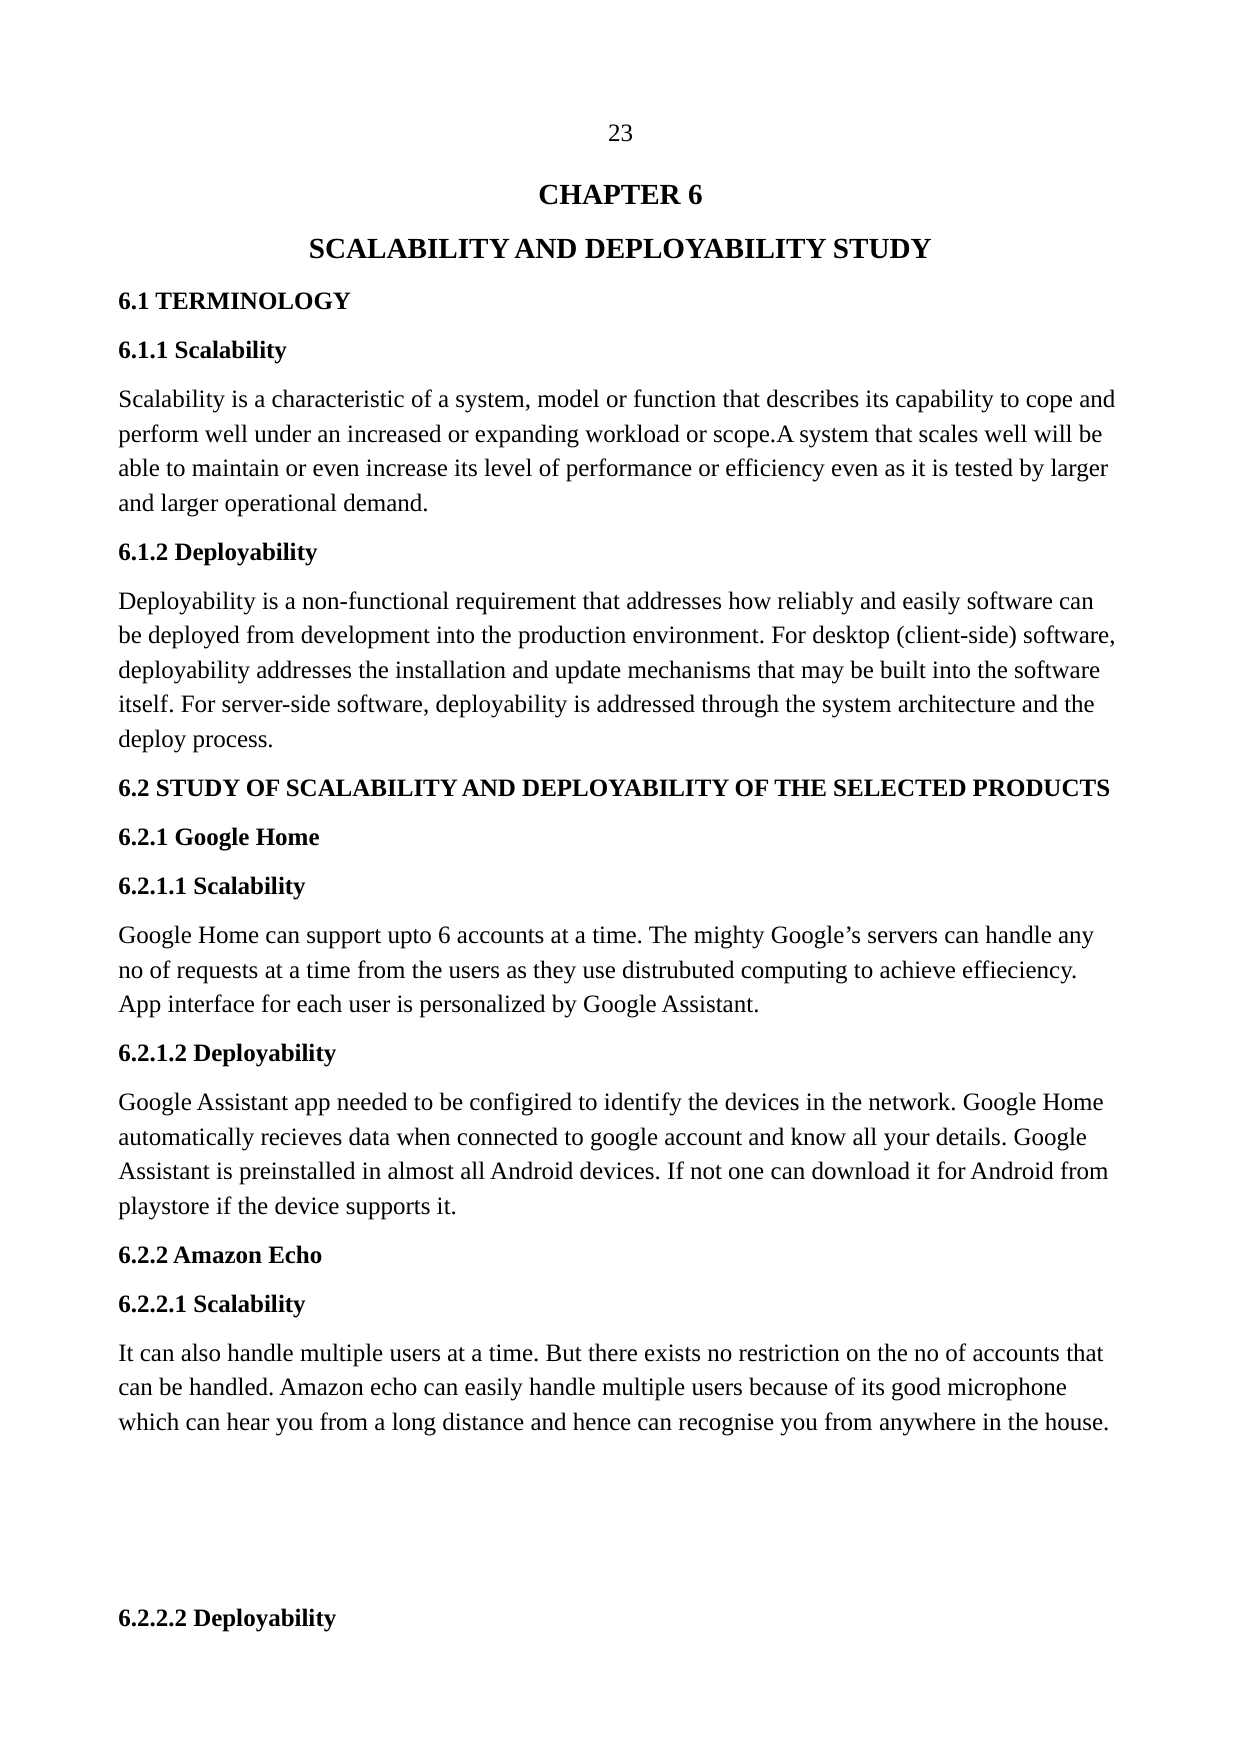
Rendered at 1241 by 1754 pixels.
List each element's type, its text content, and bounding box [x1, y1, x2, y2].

text 6.2.2.1 Scalability [118, 1289, 1122, 1318]
text 6.2 STUDY OF SCALABILITY AND DEPLOYABILITY OF THE SELECTED PRODUCTS [118, 773, 1122, 802]
text CHAPTER 6 [118, 177, 1122, 210]
text 6.2.1.2 Deployability [118, 1038, 1122, 1067]
text Google Home can support upto 6 accounts at a time. The mighty Google’s servers can handle any no of requests at a time from the users as they use distrubuted computing to achieve effieciency. App interface for each user is personalized by Google Assistant. [118, 920, 1122, 1018]
text 6.1 TERMINOLOGY [118, 286, 1122, 315]
text 6.1.1 Scalability [118, 336, 1122, 364]
text Google Assistant app needed to be configired to identify the devices in the network. Google Home automatically recieves data when connected to google account and know all your details. Google Assistant is preinstalled in almost all Android devices. If not one can download it for Android from playstore if the device supports it. [118, 1087, 1122, 1219]
text 6.2.1.1 Scalability [118, 871, 1122, 900]
text Scalability is a characteristic of a system, model or function that describes its capability to cope and perform well under an increased or expanding workload or scope.A system that scales well will be able to maintain or even increase its level of performance or efficiency even as it is tested by larger and larger operational demand. [118, 384, 1122, 517]
text 6.1.2 Deployability [118, 537, 1122, 566]
text SCALABILITY AND DEPLOYABILITY STUDY [118, 232, 1122, 265]
text It can also handle multiple users at a time. But there exists no restriction on the no of accounts that can be handled. Amazon echo can easily handle multiple users because of its good microphone which can hear you from a long distance and hence can recognise you from anywhere in the house. [118, 1338, 1122, 1436]
text 6.2.2 Amazon Echo [118, 1240, 1122, 1269]
text 6.2.1 Google Home [118, 822, 1122, 851]
text 6.2.2.2 Deployability [118, 1603, 1122, 1632]
text Deployability is a non-functional requirement that addresses how reliably and easily software can be deployed from development into the production environment. For desktop (client-side) software, deployability addresses the installation and update mechanisms that may be built into the software itself. For server-side software, deployability is addressed through the system architecture and the deploy process. [118, 586, 1122, 753]
